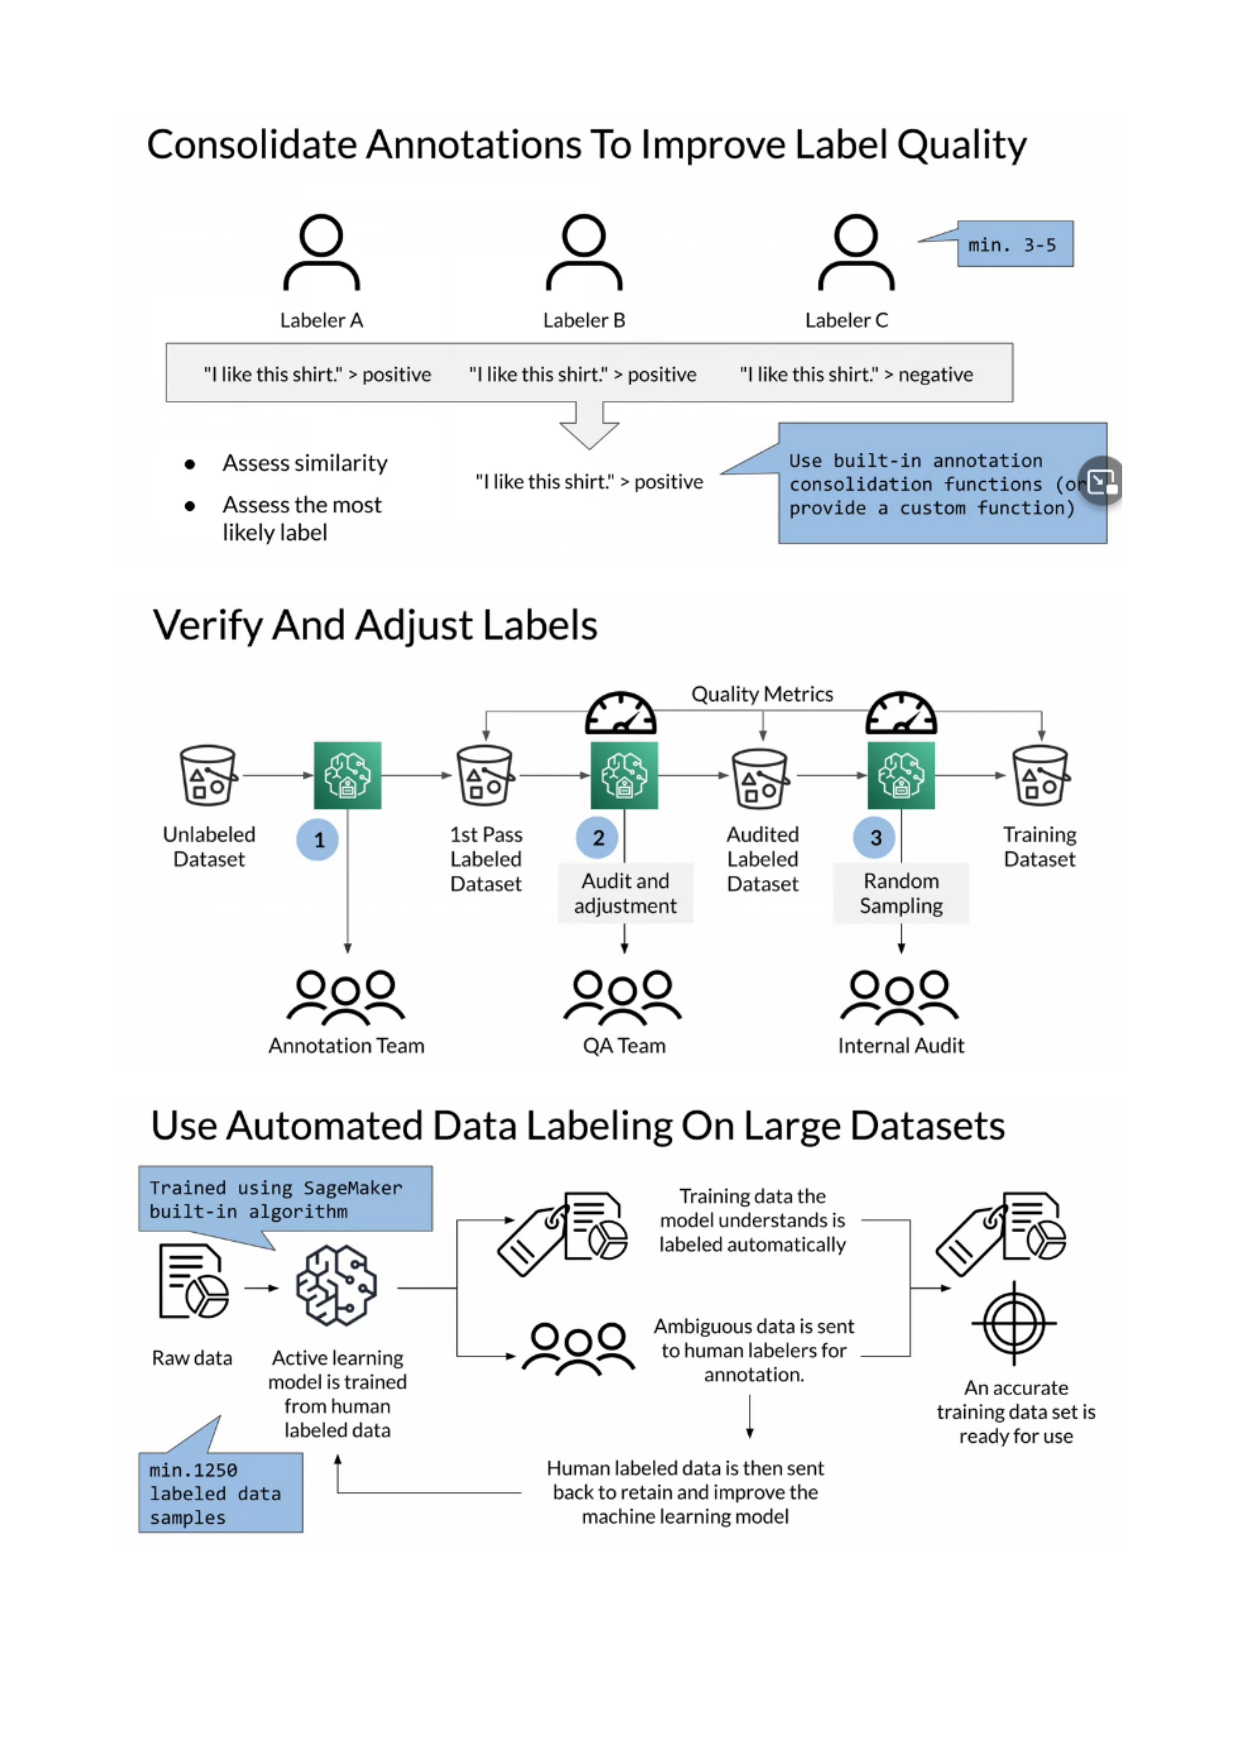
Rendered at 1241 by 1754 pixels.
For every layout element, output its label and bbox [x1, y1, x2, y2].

picture [118, 118, 1123, 567]
picture [118, 595, 1123, 1071]
picture [118, 1098, 1123, 1548]
